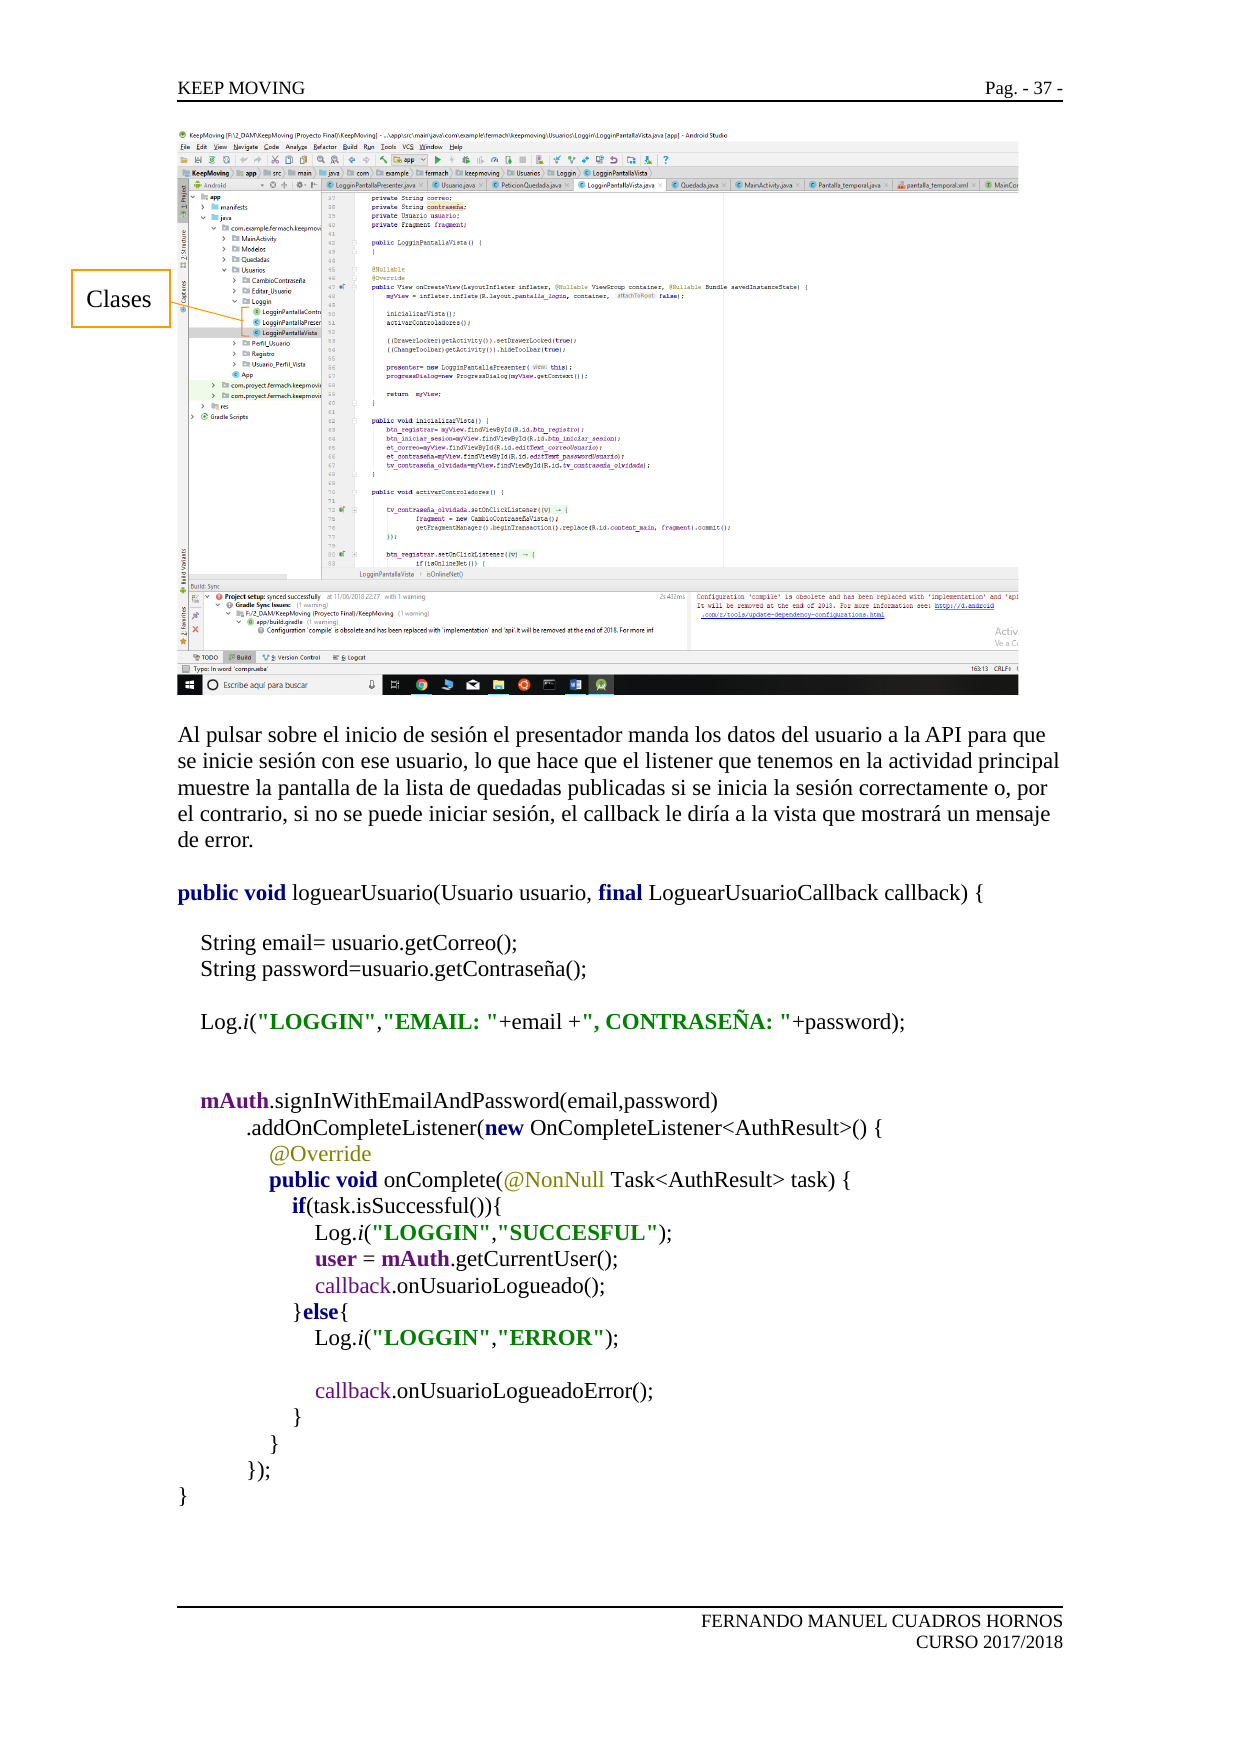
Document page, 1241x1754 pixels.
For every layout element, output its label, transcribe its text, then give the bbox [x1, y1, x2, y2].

text Al pulsar sobre el inicio de sesión el presentador manda los datos del usuario a la API para que se inicie sesión con ese usuario, lo que hace que el listener que tenemos en la actividad principal muestre la pantalla de la lista de quedadas publicadas si se inicia la sesión correctamente o, por el contrario, si no se puede iniciar sesión, el callback le diría a la vista que mostrará un mensaje de error. [177, 721, 1063, 853]
text public void loguearUsuario(Usuario usuario, final LoguearUsuarioCallback callback) { [177, 879, 1063, 929]
text String email= usuario.getCorreo(); String password=usuario.getContraseña(); Log.i("LOGGIN","EMAIL: "+email +", CONTRASEÑA: "+password); mAuth.signInWithEmailAndPassword(email,password) .addOnCompleteListener(new OnCompleteListener<AuthResult>() { @Override public void onComplete(@NonNull Task<AuthResult> task) { if(task.isSuccessful()){ Log.i("LOGGIN","SUCCESFUL"); user = mAuth.getCurrentUser(); callback.onUsuarioLogueado(); }else{ Log.i("LOGGIN","ERROR"); callback.onUsuarioLogueadoError(); } } }); } [177, 929, 1063, 1509]
